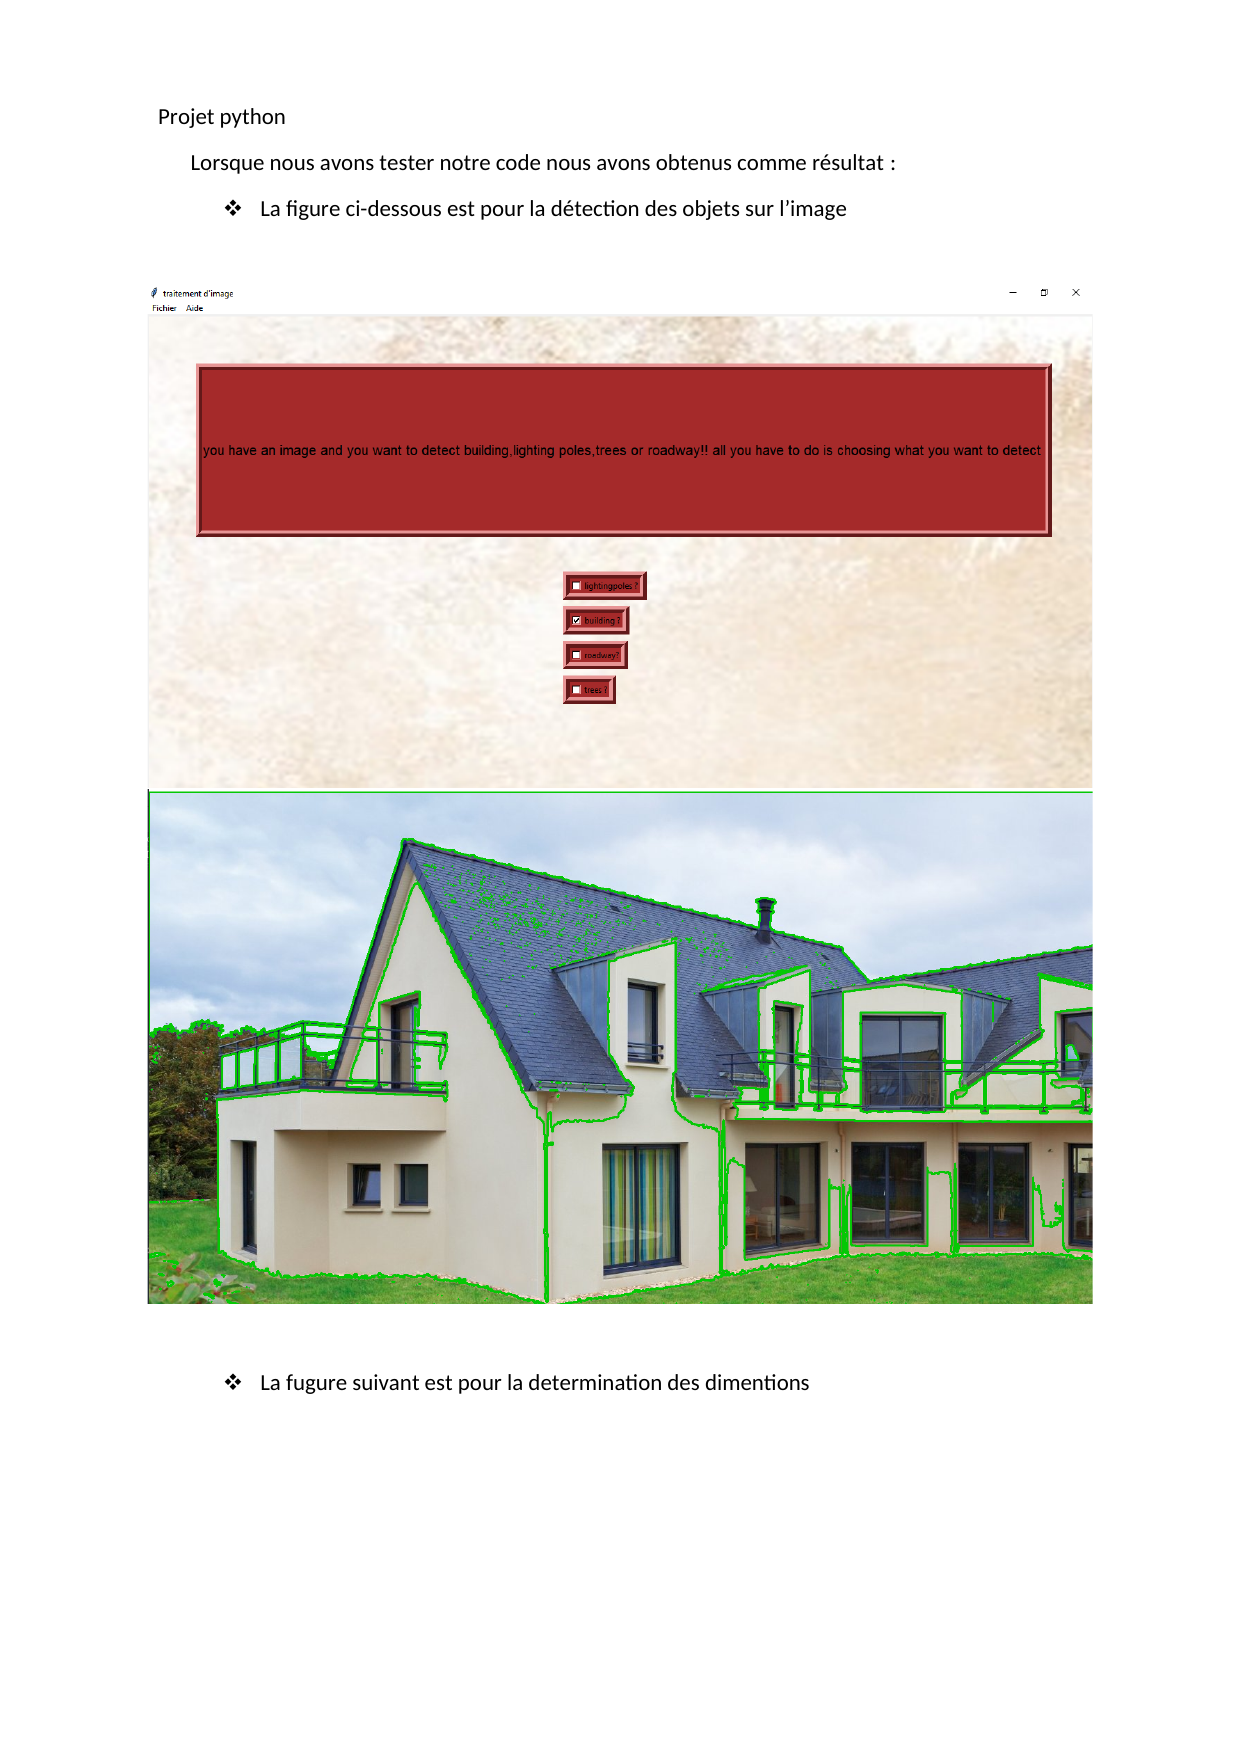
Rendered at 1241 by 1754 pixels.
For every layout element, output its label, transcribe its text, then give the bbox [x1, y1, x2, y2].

text Lorsque nous avons tester notre code nous avons obtenus comme résultat : [185, 148, 1093, 176]
list La figure ci-dessous est pour la détection des objets sur l’image [223, 194, 1093, 222]
list La fugure suivant est pour la determination des dimentions [223, 1368, 1093, 1396]
